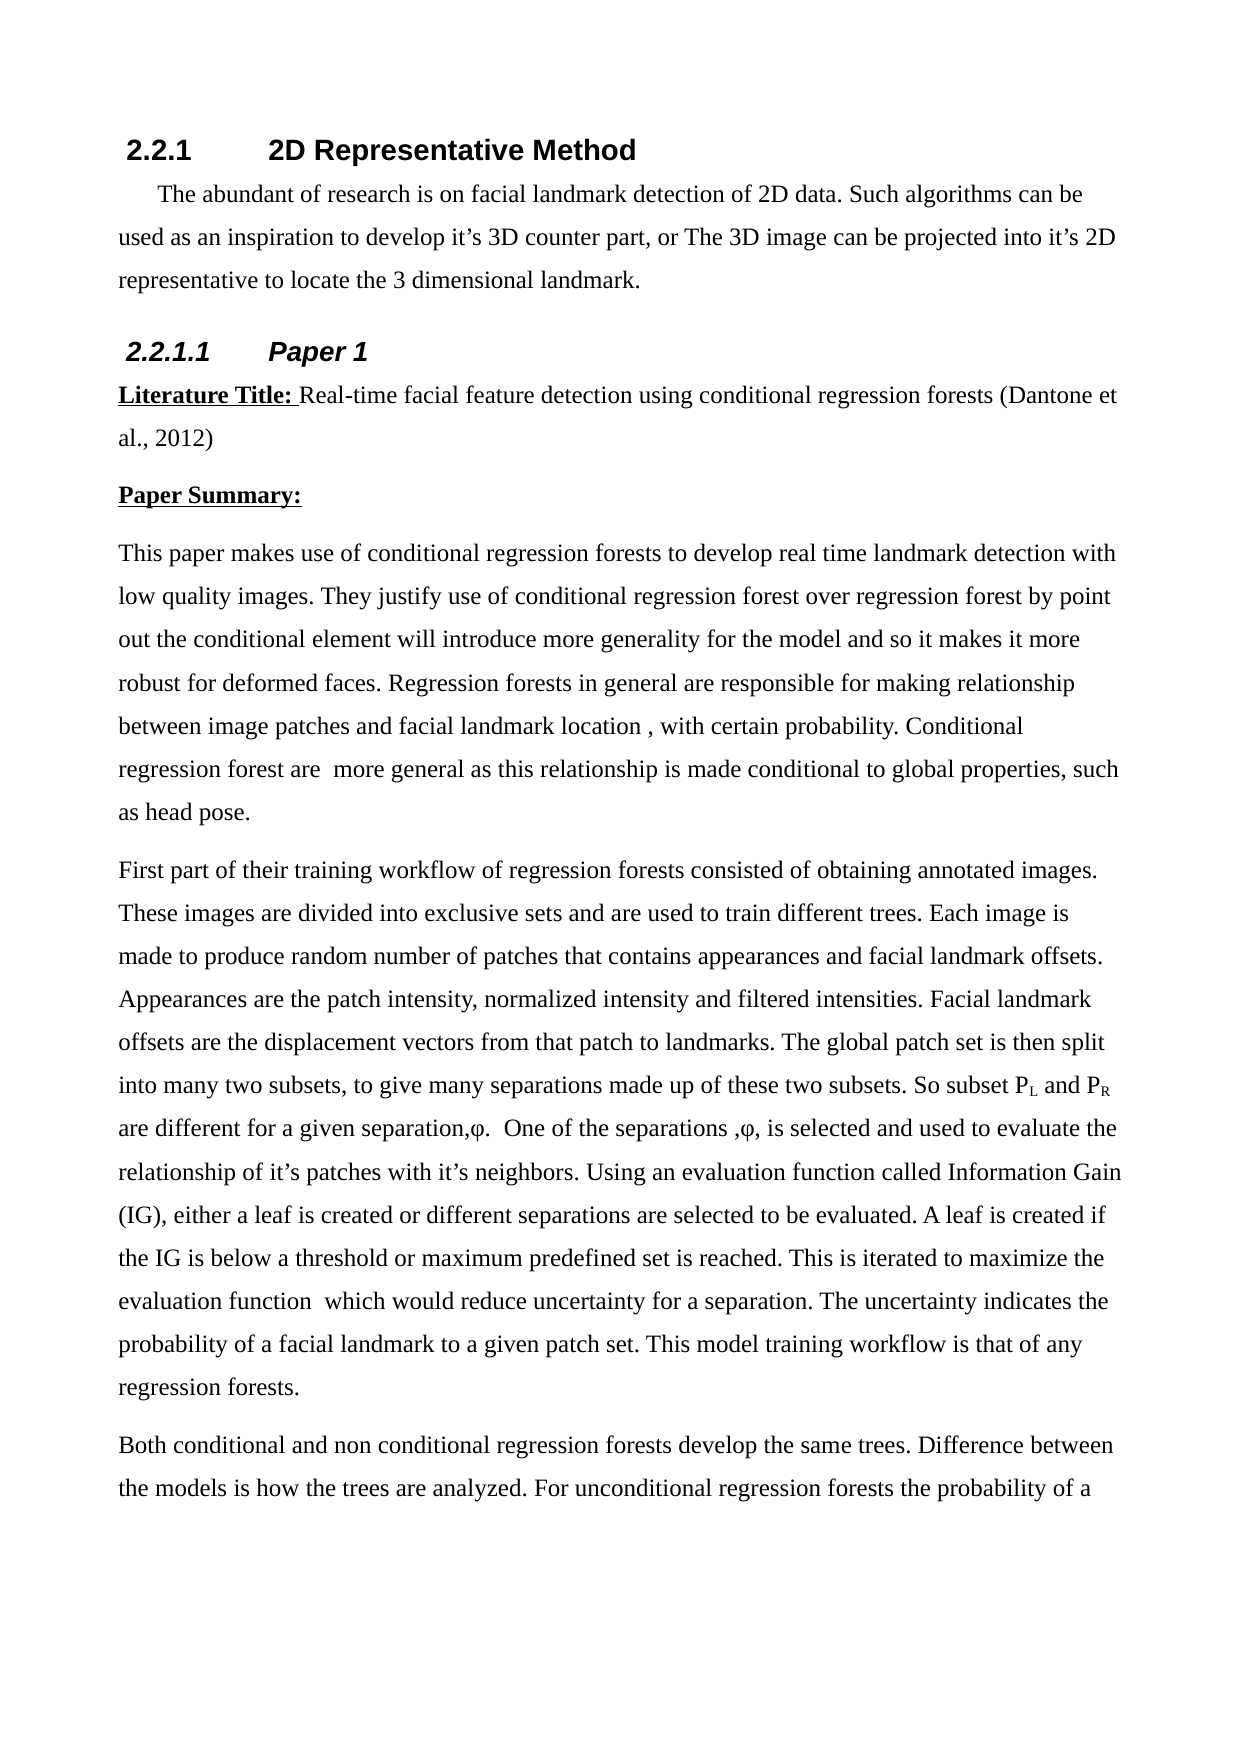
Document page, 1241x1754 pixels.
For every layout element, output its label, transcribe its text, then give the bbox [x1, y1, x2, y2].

text First part of their training workflow of regression forests consisted of obtaining annotated images. These images are divided into exclusive sets and are used to train different trees. Each image is made to produce random number of patches that contains appearances and facial landmark offsets. Appearances are the patch intensity, normalized intensity and filtered intensities. Facial landmark offsets are the displacement vectors from that patch to landmarks. The global patch set is then split into many two subsets, to give many separations made up of these two subsets. So subset PL and PR are different for a given separation,φ. One of the separations ,φ, is selected and used to evaluate the relationship of it’s patches with it’s neighbors. Using an evaluation function called Information Gain (IG), either a leaf is created or different separations are selected to be evaluated. A leaf is created if the IG is below a threshold or maximum predefined set is reached. This is iterated to maximize the evaluation function which would reduce uncertainty for a separation. The uncertainty indicates the probability of a facial landmark to a given patch set. This model training workflow is that of any regression forests. [118, 855, 1122, 1401]
subtitle Paper 1 [118, 335, 1122, 367]
text The abundant of research is on facial landmark detection of 2D data. Such algorithms can be used as an inspiration to develop it’s 3D counter part, or The 3D image can be projected into it’s 2D representative to locate the 3 dimensional landmark. [118, 179, 1122, 294]
subtitle 2D Representative Method [118, 133, 1122, 166]
text Paper Summary: [118, 481, 1122, 509]
text This paper makes use of conditional regression forests to develop real time landmark detection with low quality images. They justify use of conditional regression forest over regression forest by point out the conditional element will introduce more generality for the model and so it makes it more robust for deformed faces. Regression forests in general are responsible for making relationship between image patches and facial landmark location , with certain probability. Conditional regression forest are more general as this relationship is made conditional to global properties, such as head pose. [118, 538, 1122, 826]
text Both conditional and non conditional regression forests develop the same trees. Difference between the models is how the trees are analyzed. For unconditional regression forests the probability of a [118, 1430, 1122, 1502]
text Literature Title: Real-time facial feature detection using conditional regression forests (Dantone et al., 2012) [118, 380, 1122, 452]
